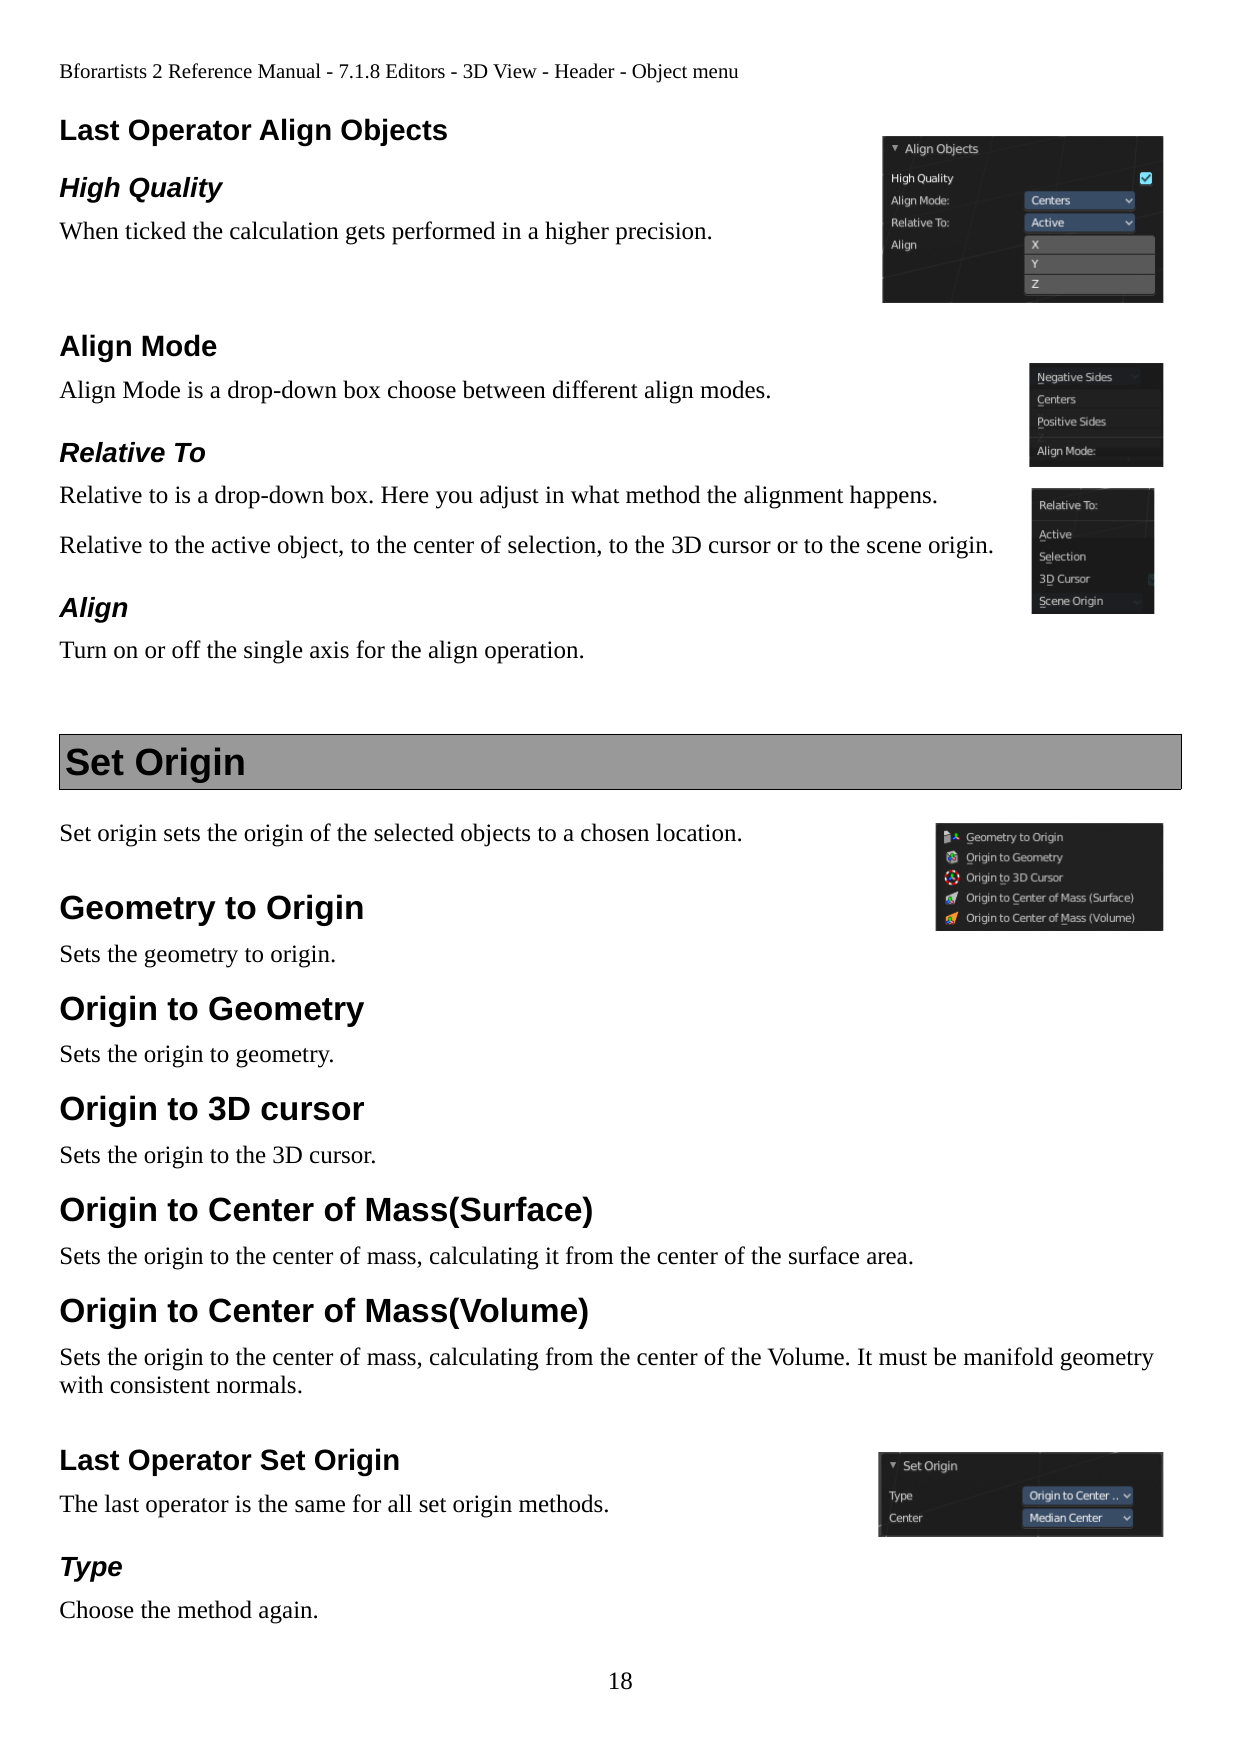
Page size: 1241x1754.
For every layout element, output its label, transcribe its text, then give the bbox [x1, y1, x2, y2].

subtitle Align [59, 591, 1181, 623]
table_header Set Origin [60, 735, 1181, 789]
text Set origin sets the origin of the selected objects to a chosen location. [59, 818, 1181, 847]
text Sets the origin to geometry. [59, 1039, 1181, 1068]
text Align Mode is a drop-down box choose between different align modes. [59, 375, 1029, 403]
subtitle Relative To [59, 436, 1181, 468]
text Sets the origin to the center of mass, calculating from the center of the Volume. It must be manifold geometry with consistent normals. [59, 1342, 1181, 1399]
text Relative to is a drop-down box. Here you adjust in what method the alignment happens. [59, 481, 1181, 509]
subtitle Geometry to Origin [59, 888, 935, 926]
text Sets the origin to the 3D cursor. [59, 1140, 1181, 1169]
subtitle High Quality [59, 171, 882, 203]
text Sets the origin to the center of mass, calculating it from the center of the surface area. [59, 1241, 1181, 1270]
subtitle Last Operator Align Objects [59, 113, 1181, 146]
subtitle Origin to Center of Mass(Surface) [59, 1190, 1181, 1228]
subtitle [1164, 171, 1181, 203]
subtitle Origin to Center of Mass(Volume) [59, 1291, 1181, 1329]
text Sets the geometry to origin. [59, 939, 1181, 968]
subtitle Type [59, 1550, 1181, 1582]
text When ticked the calculation gets performed in a higher precision. [59, 216, 882, 244]
picture [1029, 363, 1164, 467]
picture [1031, 488, 1155, 614]
text Turn on or off the single axis for the align operation. [59, 636, 1181, 664]
subtitle [1164, 888, 1181, 926]
picture [878, 1452, 1164, 1537]
picture [935, 823, 1164, 931]
subtitle Origin to 3D cursor [59, 1089, 1181, 1128]
text Choose the method again. [59, 1595, 1181, 1623]
subtitle Last Operator Set Origin [59, 1443, 1181, 1476]
subtitle Align Mode [59, 328, 1181, 362]
text The last operator is the same for all set origin methods. [59, 1489, 878, 1518]
text Relative to the active object, to the center of selection, to the 3D cursor or to the scene origin. [59, 530, 1031, 558]
subtitle Origin to Geometry [59, 988, 1181, 1027]
picture [882, 136, 1164, 303]
